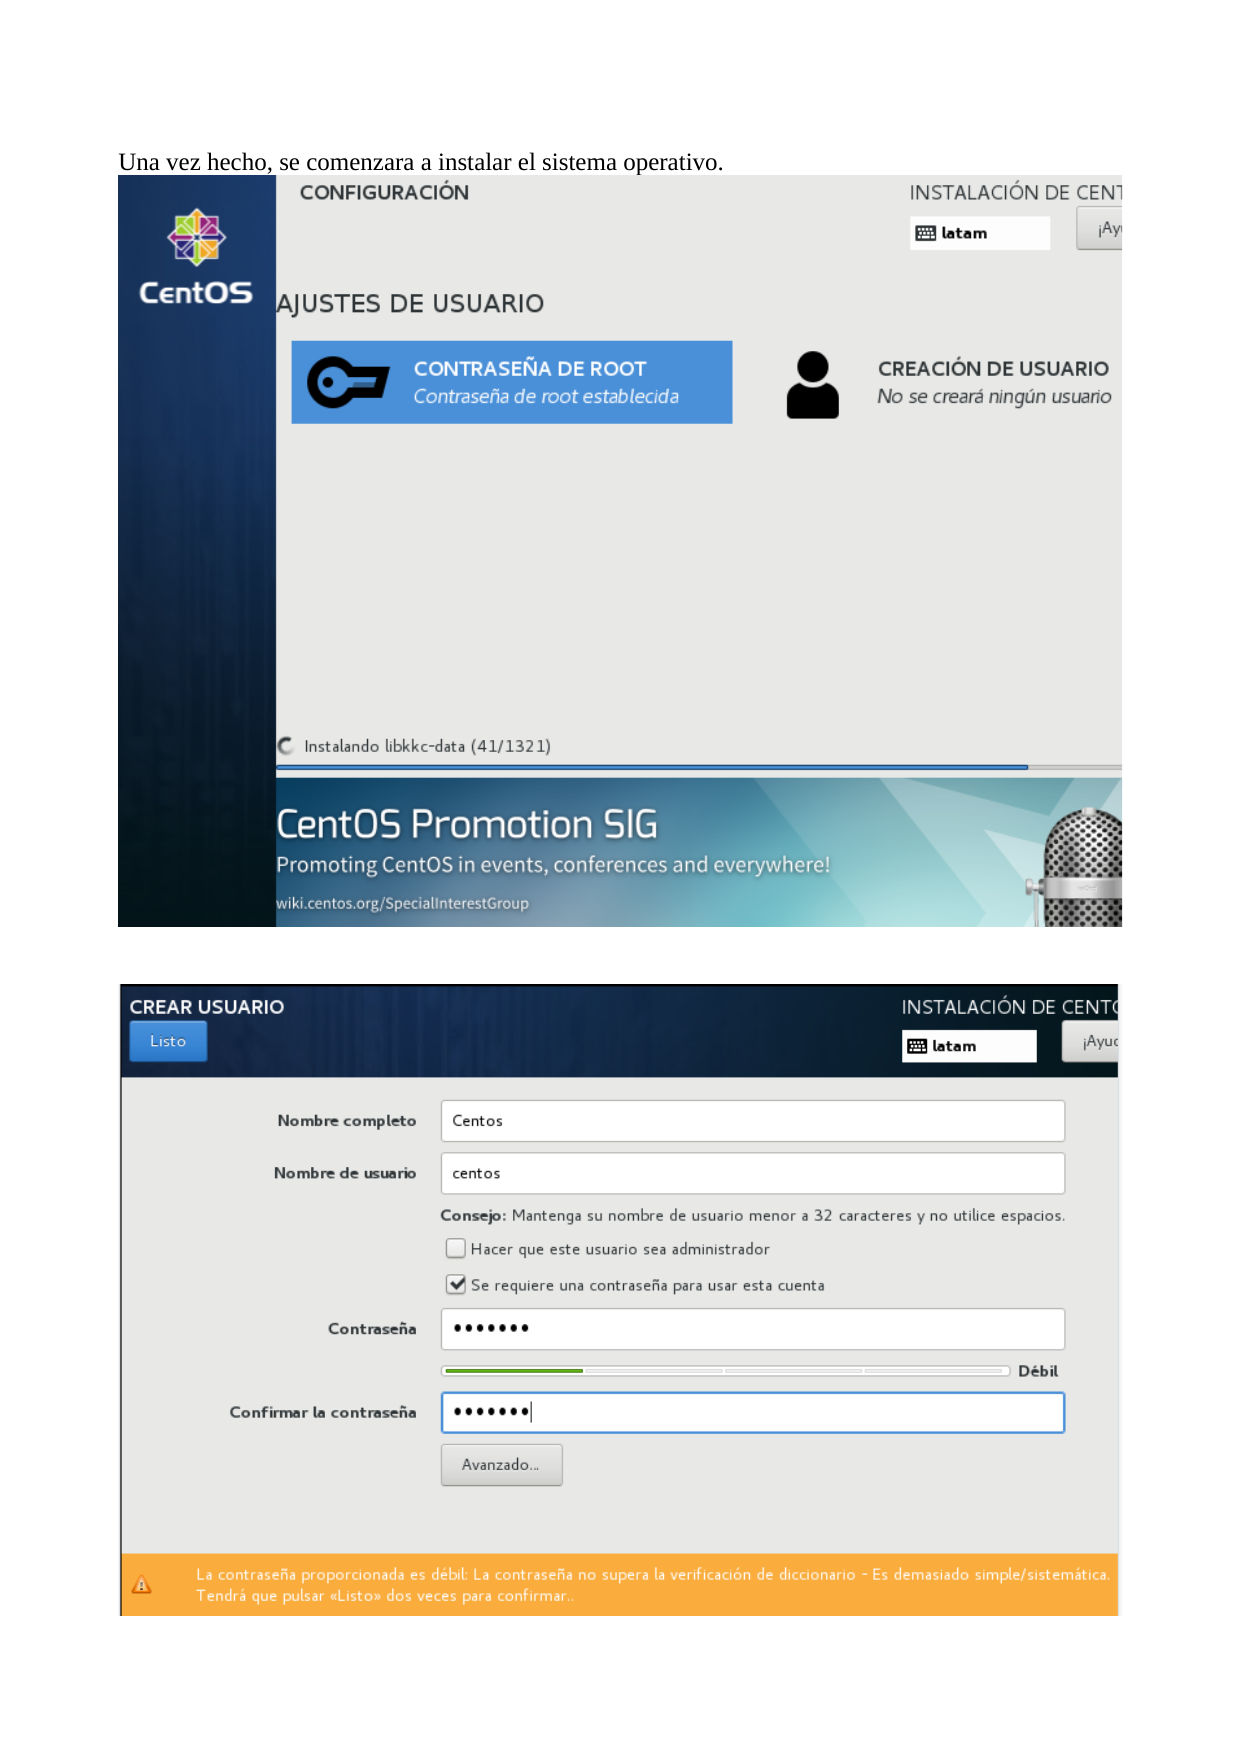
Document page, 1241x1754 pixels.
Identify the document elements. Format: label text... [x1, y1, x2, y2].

picture [118, 175, 1123, 927]
picture [118, 984, 1123, 1616]
text Una vez hecho, se comenzara a instalar el sistema operativo. [118, 147, 1122, 175]
